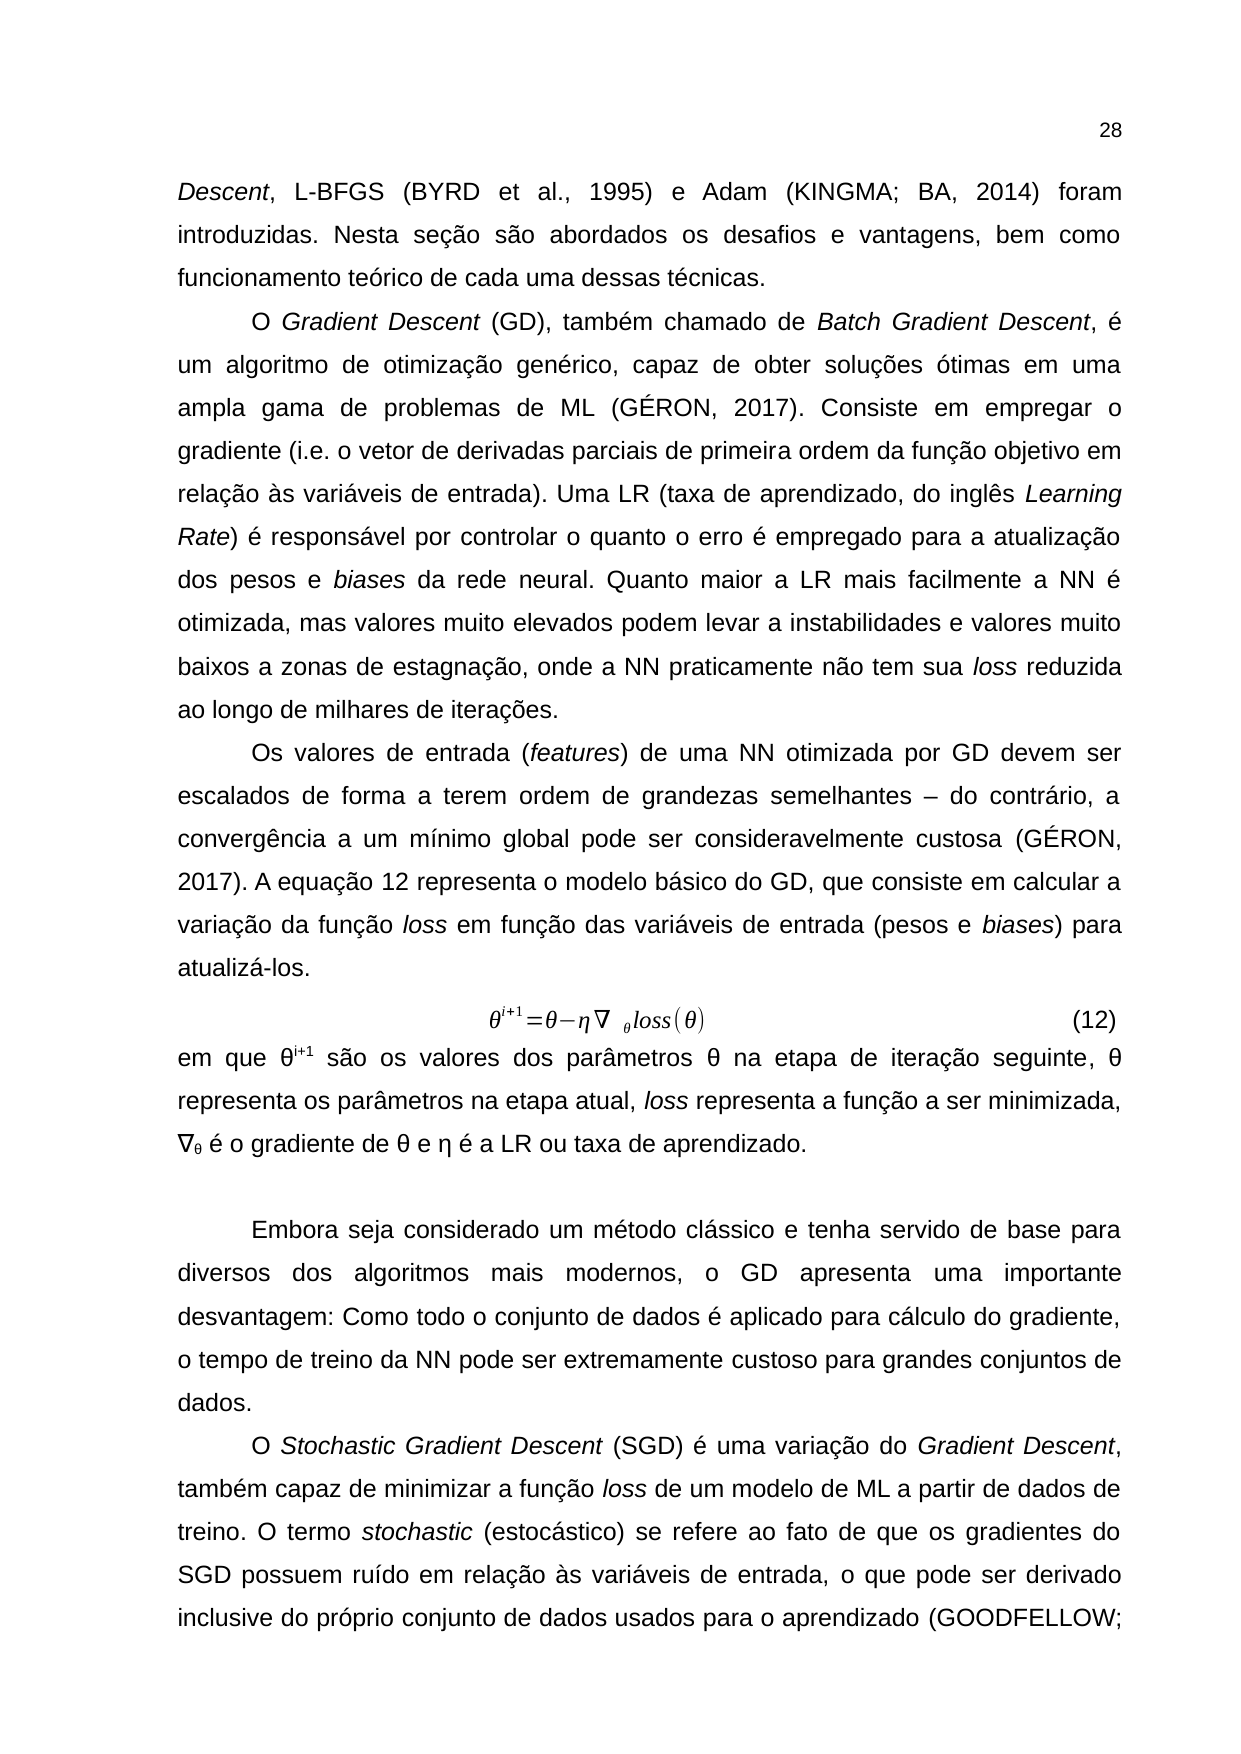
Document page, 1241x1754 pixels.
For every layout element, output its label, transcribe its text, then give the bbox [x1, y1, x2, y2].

text Embora seja considerado um método clássico e tenha servido de base para diversos dos algoritmos mais modernos, o GD apresenta uma importante desvantagem: Como todo o conjunto de dados é aplicado para cálculo do gradiente, o tempo de treino da NN pode ser extremamente custoso para grandes conjuntos de dados. [177, 1215, 1122, 1417]
text em que θi+1 são os valores dos parâmetros θ na etapa de iteração seguinte, θ representa os parâmetros na etapa atual, loss representa a função a ser minimizada, ∇θ é o gradiente de θ e η é a LR ou taxa de aprendizado. [177, 1043, 1122, 1158]
table_header (12) [1017, 996, 1122, 1043]
text O Gradient Descent (GD), também chamado de Batch Gradient Descent, é um algoritmo de otimização genérico, capaz de obter soluções ótimas em uma ampla gama de problemas de ML (GÉRON, 2017). Consiste em empregar o gradiente (i.e. o vetor de derivadas parciais de primeira ordem da função objetivo em relação às variáveis de entrada). Uma LR (taxa de aprendizado, do inglês Learning Rate) é responsável por controlar o quanto o erro é empregado para a atualização dos pesos e biases da rede neural. Quanto maior a LR mais facilmente a NN é otimizada, mas valores muito elevados podem levar a instabilidades e valores muito baixos a zonas de estagnação, onde a NN praticamente não tem sua loss reduzida ao longo de milhares de iterações. [177, 306, 1122, 723]
text Os valores de entrada (features) de uma NN otimizada por GD devem ser escalados de forma a terem ordem de grandezas semelhantes – do contrário, a convergência a um mínimo global pode ser consideravelmente custosa (GÉRON, 2017). A equação 12 representa o modelo básico do GD, que consiste em calcular a variação da função loss em função das variáveis de entrada (pesos e biases) para atualizá-los. [177, 738, 1122, 982]
text Descent, L-BFGS (BYRD et al., 1995) e Adam (KINGMA; BA, 2014) foram introduzidas. Nesta seção são abordados os desafios e vantagens, bem como funcionamento teórico de cada uma dessas técnicas. [177, 177, 1122, 292]
text O Stochastic Gradient Descent (SGD) é uma variação do Gradient Descent, também capaz de minimizar a função loss de um modelo de ML a partir de dados de treino. O termo stochastic (estocástico) se refere ao fato de que os gradientes do SGD possuem ruído em relação às variáveis de entrada, o que pode ser derivado inclusive do próprio conjunto de dados usados para o aprendizado (GOODFELLOW; [177, 1431, 1122, 1632]
table_header [177, 996, 1017, 1043]
